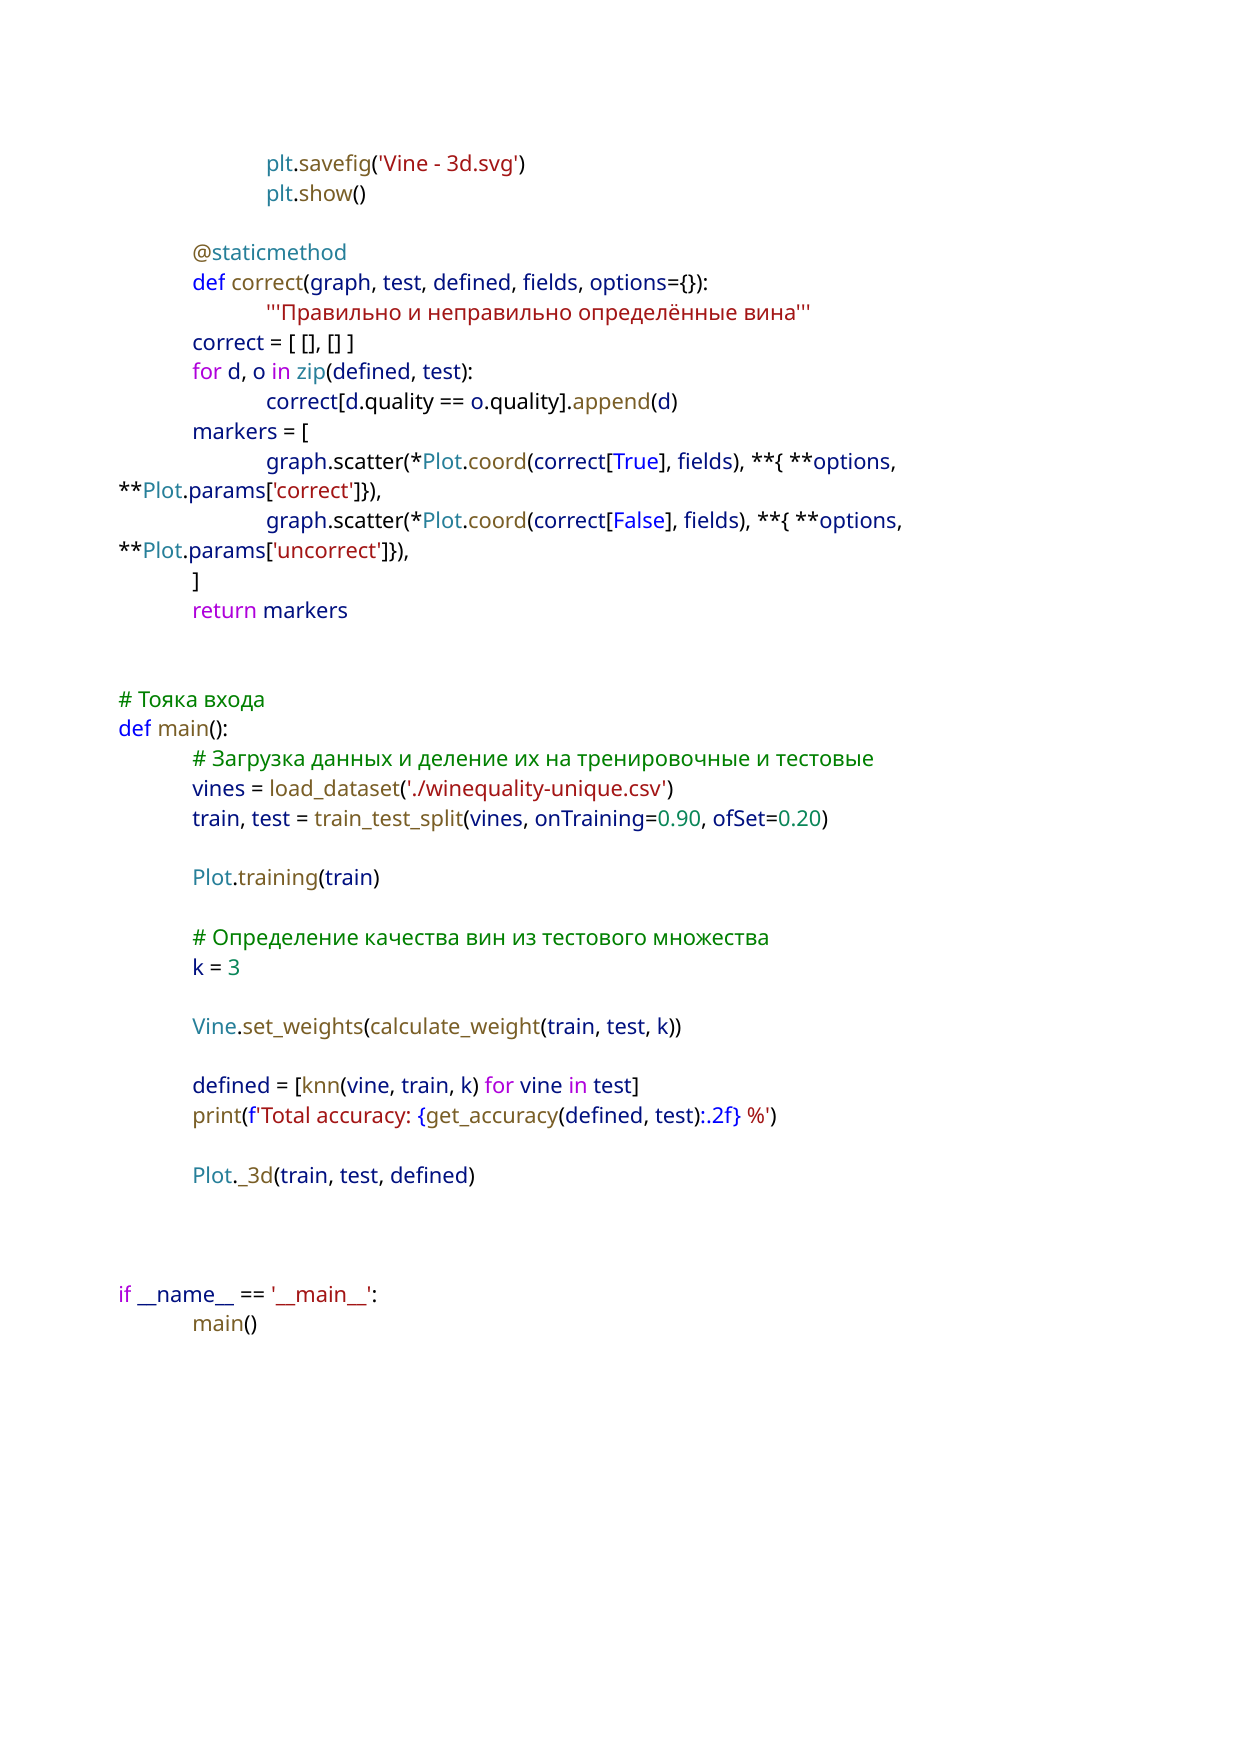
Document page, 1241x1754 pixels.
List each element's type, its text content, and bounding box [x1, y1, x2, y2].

text ] [118, 565, 1122, 594]
text '''Правильно и неправильно определённые вина''' [118, 297, 1122, 326]
text correct = [ [], [] ] [118, 326, 1122, 356]
text Plot.training(train) [118, 862, 1122, 892]
text Plot._3d(train, test, defined) [118, 1160, 1122, 1189]
text train, test = train_test_split(vines, onTraining=0.90, ofSet=0.20) [118, 803, 1122, 832]
text Vine.set_weights(calculate_weight(train, test, k)) [118, 1011, 1122, 1041]
text for d, o in zip(defined, test): [118, 356, 1122, 386]
text correct[d.quality == o.quality].append(d) [118, 386, 1122, 416]
text def main(): [118, 713, 1122, 743]
text graph.scatter(*Plot.coord(correct[False], fields), **{ **options, **Plot.params['uncorrect']}), [118, 505, 1122, 565]
text @staticmethod [118, 237, 1122, 267]
text print(f'Total accuracy: {get_accuracy(defined, test):.2f} %') [118, 1100, 1122, 1130]
text # Тояка входа [118, 683, 1122, 713]
text markers = [ [118, 416, 1122, 446]
text def correct(graph, test, defined, fields, options={}): [118, 267, 1122, 297]
text plt.show() [118, 178, 1122, 207]
text return markers [118, 594, 1122, 624]
text vines = load_dataset('./winequality-unique.csv') [118, 773, 1122, 803]
text if __name__ == '__main__': [118, 1278, 1122, 1308]
text defined = [knn(vine, train, k) for vine in test] [118, 1070, 1122, 1100]
text plt.savefig('Vine - 3d.svg') [118, 148, 1122, 178]
text # Определение качества вин из тестового множества [118, 922, 1122, 951]
text k = 3 [118, 951, 1122, 981]
text # Загрузка данных и деление их на тренировочные и тестовые [118, 743, 1122, 773]
text main() [118, 1308, 1122, 1338]
text graph.scatter(*Plot.coord(correct[True], fields), **{ **options, **Plot.params['correct']}), [118, 446, 1122, 505]
